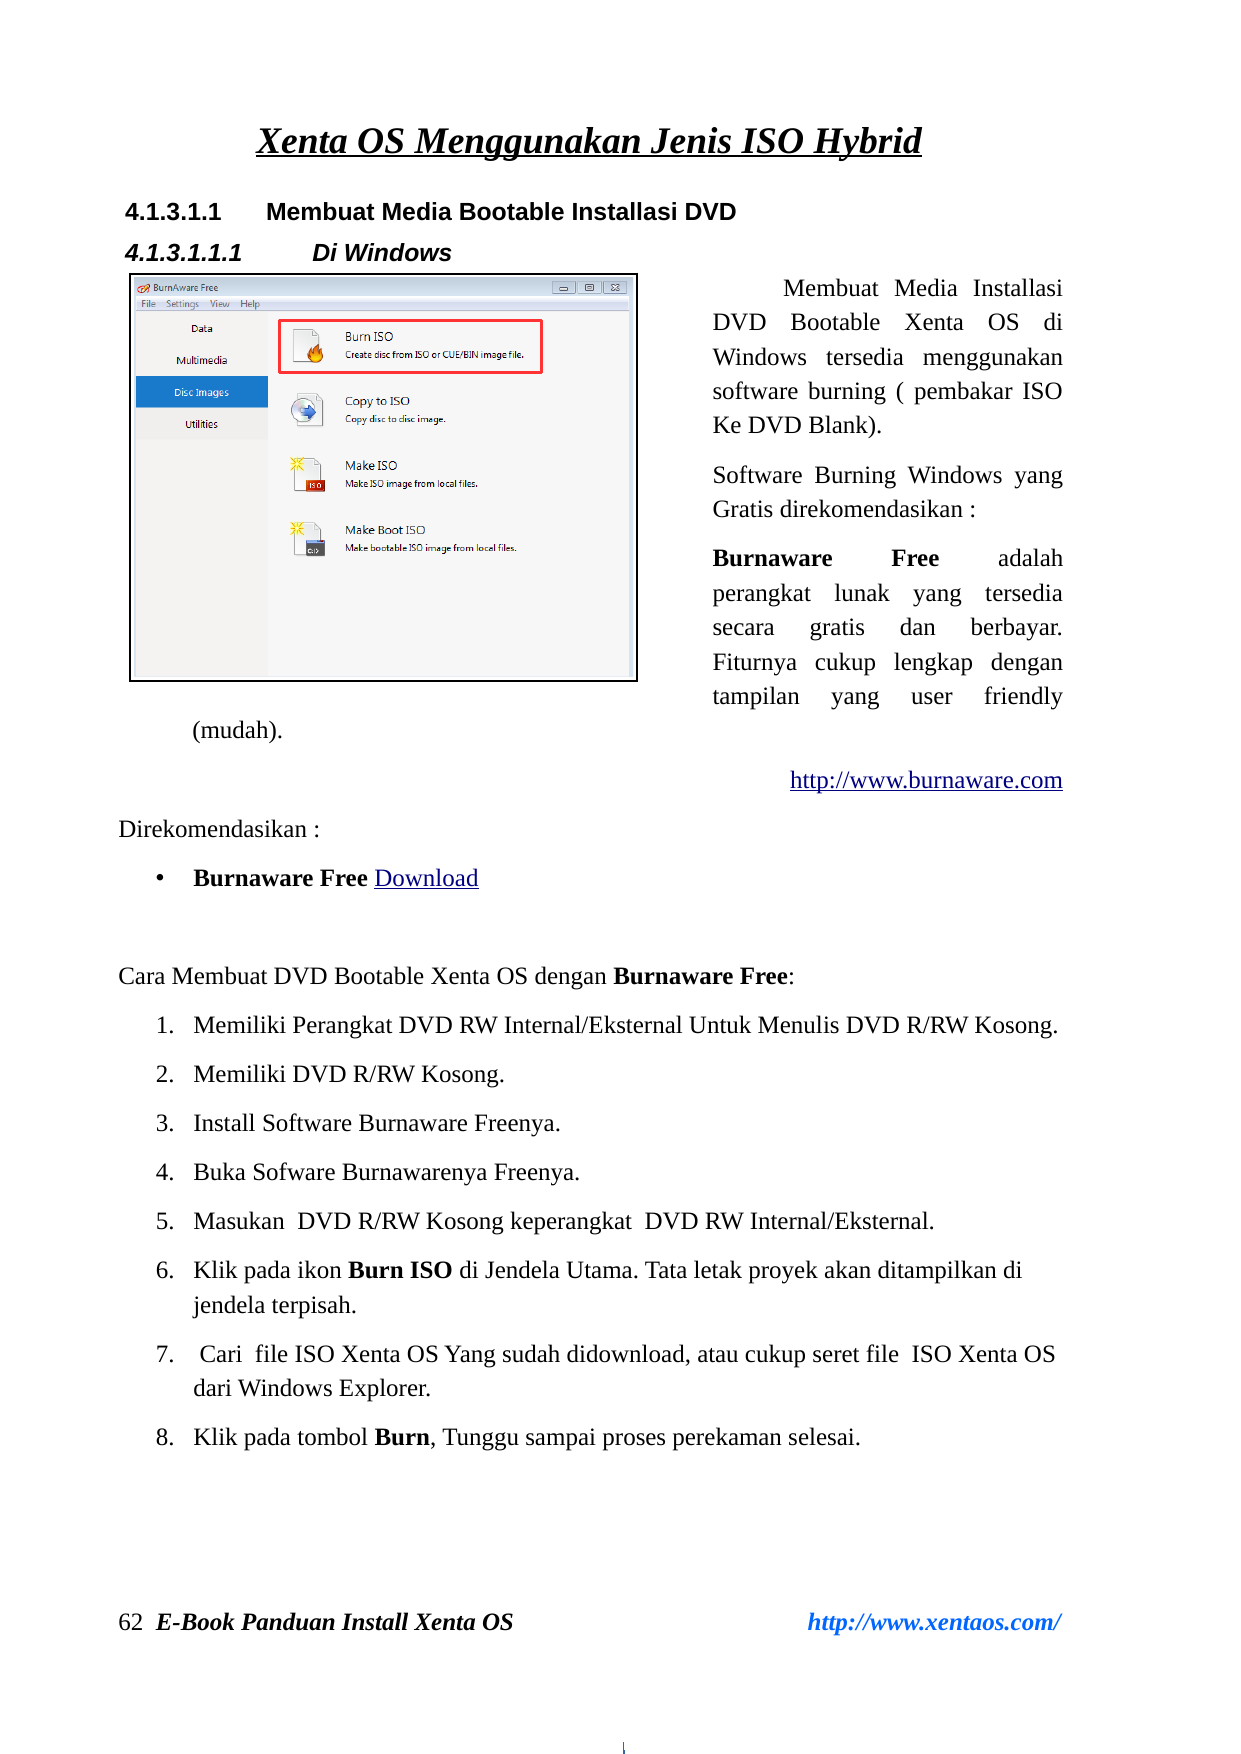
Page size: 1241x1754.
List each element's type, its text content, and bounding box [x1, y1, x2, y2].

text http://www.burnaware.com [192, 765, 1063, 793]
text Burnaware Free adalah perangkat lunak yang tersedia secara gratis dan berbayar. Fiturnya cukup lengkap dengan tampilan yang user friendly (mudah). [192, 543, 1063, 744]
picture [134, 277, 634, 677]
text Membuat Media Installasi DVD Bootable Xenta OS di Windows tersedia menggunakan software burning ( pembakar ISO Ke DVD Blank). [638, 273, 1063, 439]
subtitle Membuat Media Bootable Installasi DVD [118, 197, 1063, 225]
list Cari file ISO Xenta OS Yang sudah didownload, atau cukup seret file ISO Xenta OS dari Windows Explorer. [156, 1339, 1063, 1402]
list Klik pada tombol Burn, Tunggu sampai proses perekaman selesai. [156, 1422, 1063, 1451]
list Klik pada ikon Burn ISO di Jendela Utama. Tata letak proyek akan ditampilkan di jendela terpisah. [156, 1255, 1063, 1318]
text Direkomendasikan : [118, 814, 1063, 842]
list Install Software Burnaware Freenya. [156, 1108, 1063, 1137]
subtitle Di Windows [118, 238, 1063, 266]
list Burnaware Free Download [156, 863, 1063, 892]
text [131, 275, 636, 680]
text Cara Membuat DVD Bootable Xenta OS dengan Burnaware Free: [118, 961, 1063, 990]
list Buka Sofware Burnawarenya Freenya. [156, 1157, 1063, 1186]
text Software Burning Windows yang Gratis direkomendasikan : [638, 460, 1063, 523]
list Memiliki Perangkat DVD RW Internal/Eksternal Untuk Menulis DVD R/RW Kosong. [156, 1010, 1063, 1039]
list Masukan DVD R/RW Kosong keperangkat DVD RW Internal/Eksternal. [156, 1206, 1063, 1235]
text Xenta OS Menggunakan Jenis ISO Hybrid [118, 118, 1063, 161]
list Memiliki DVD R/RW Kosong. [156, 1059, 1063, 1088]
